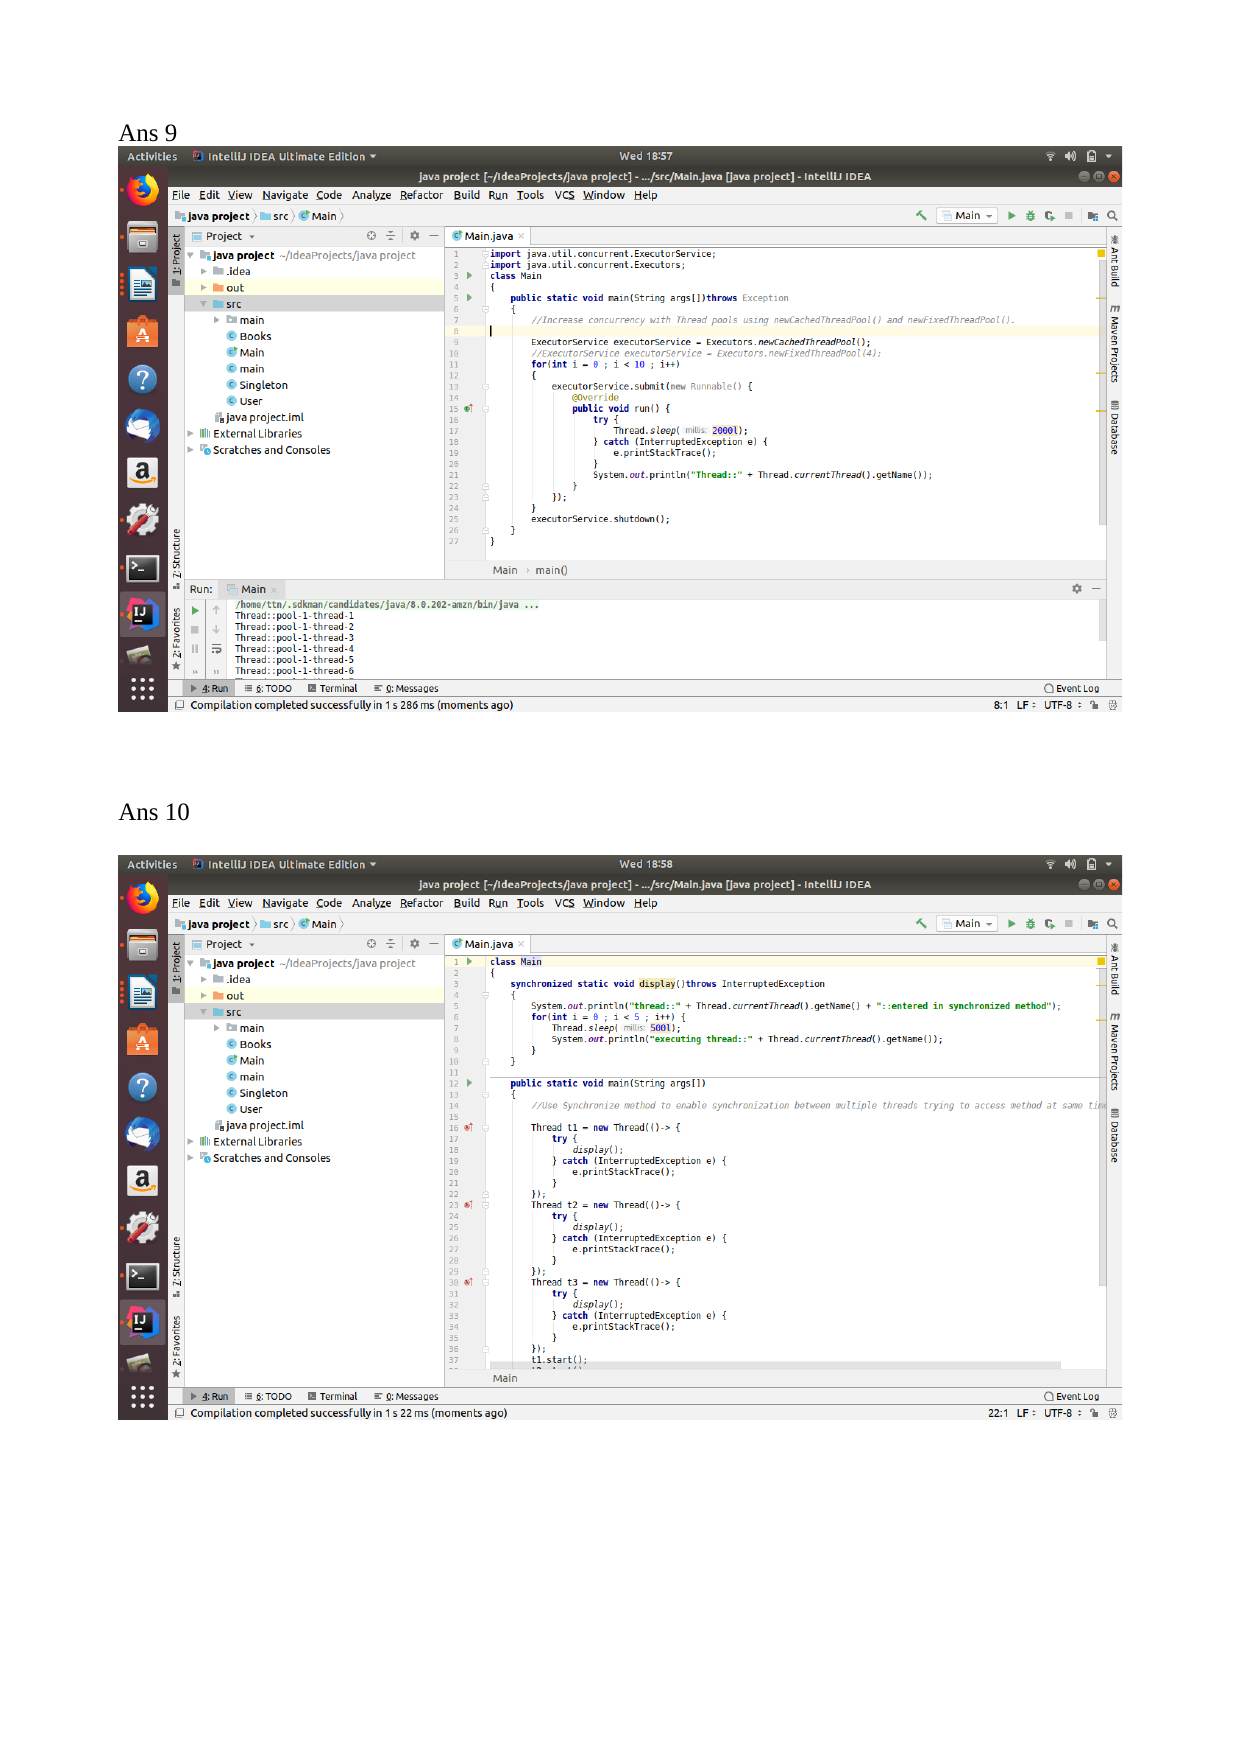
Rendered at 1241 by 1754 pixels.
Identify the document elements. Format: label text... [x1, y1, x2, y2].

text Ans 10 [118, 797, 1122, 826]
text Ans 9 [118, 118, 1122, 146]
picture [118, 855, 1123, 1420]
picture [118, 146, 1123, 712]
